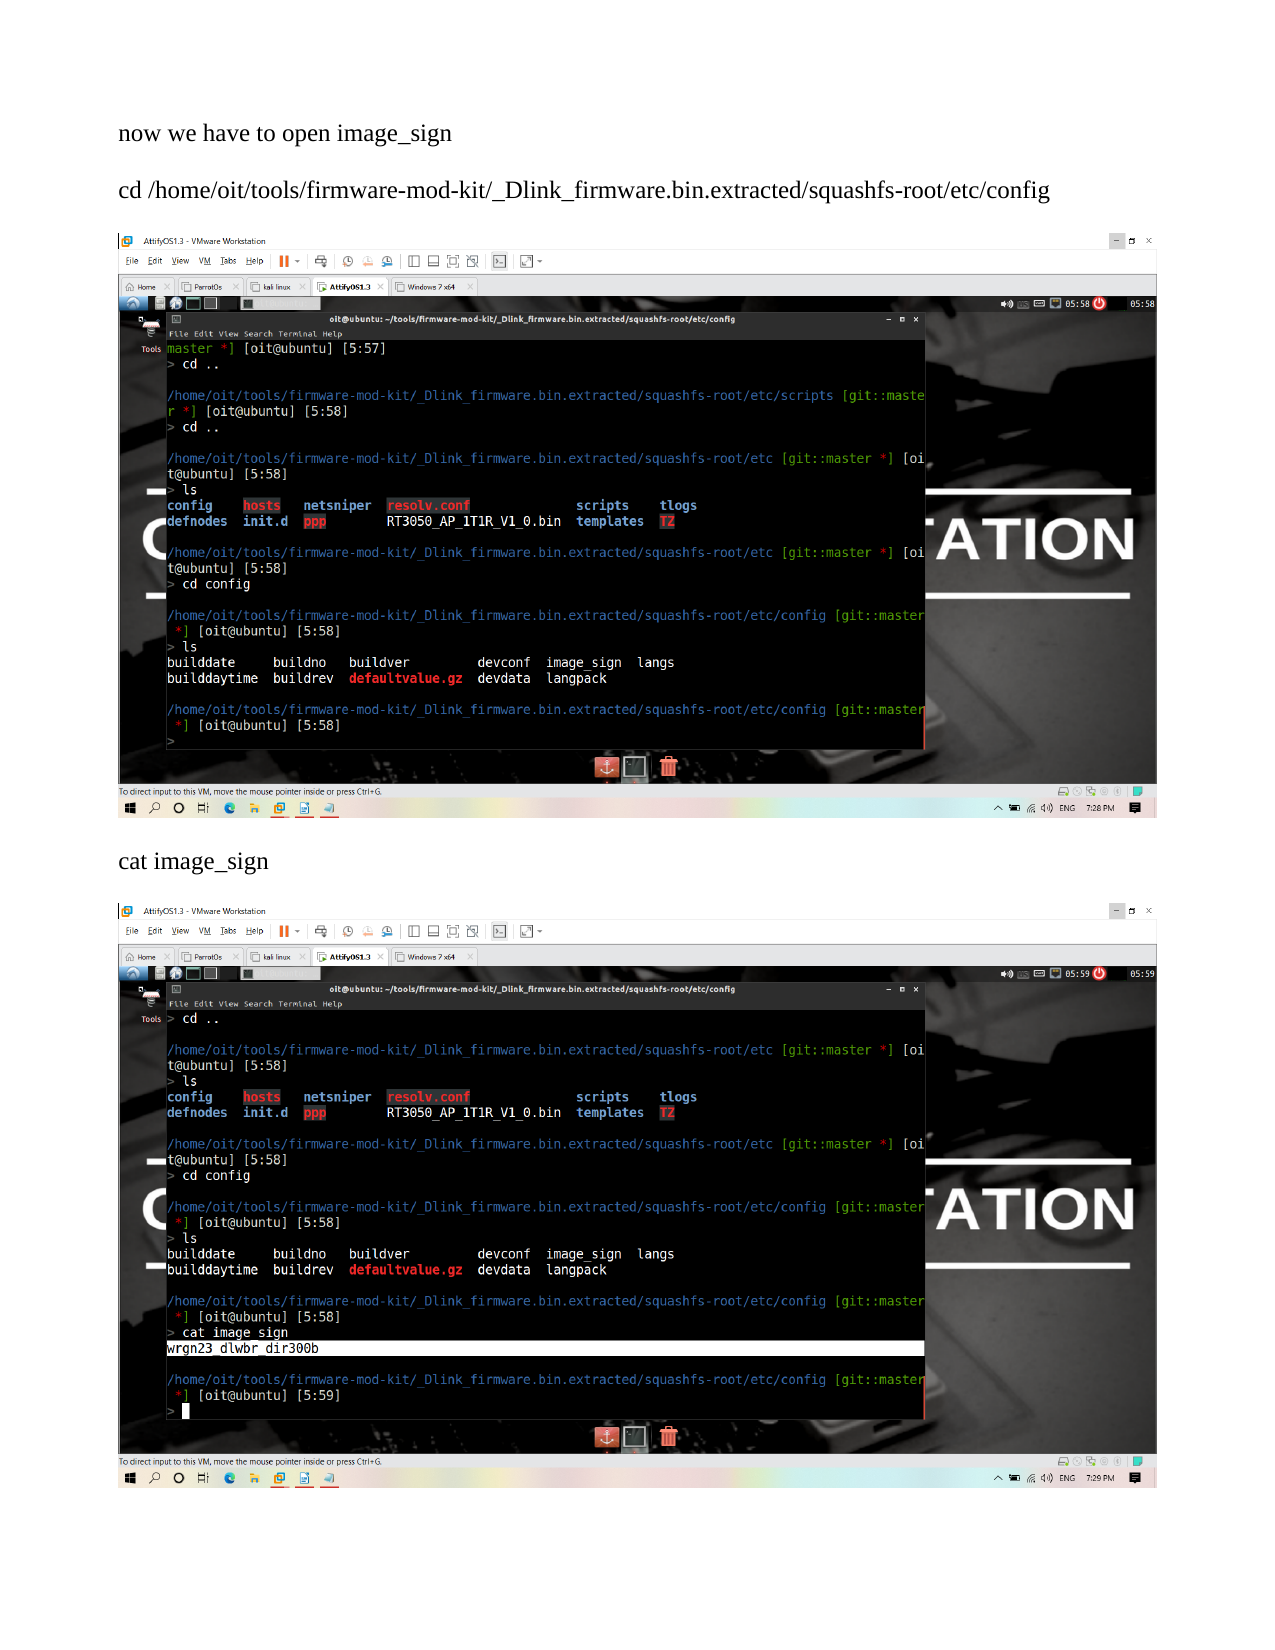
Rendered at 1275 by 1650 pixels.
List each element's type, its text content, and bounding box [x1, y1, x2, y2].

text now we have to open image_sign [118, 118, 1157, 147]
picture [118, 233, 1157, 818]
picture [118, 903, 1157, 1488]
text cat image_sign [118, 846, 1157, 875]
text cd /home/oit/tools/firmware-mod-kit/_Dlink_firmware.bin.extracted/squashfs-root/etc/config [118, 176, 1157, 204]
